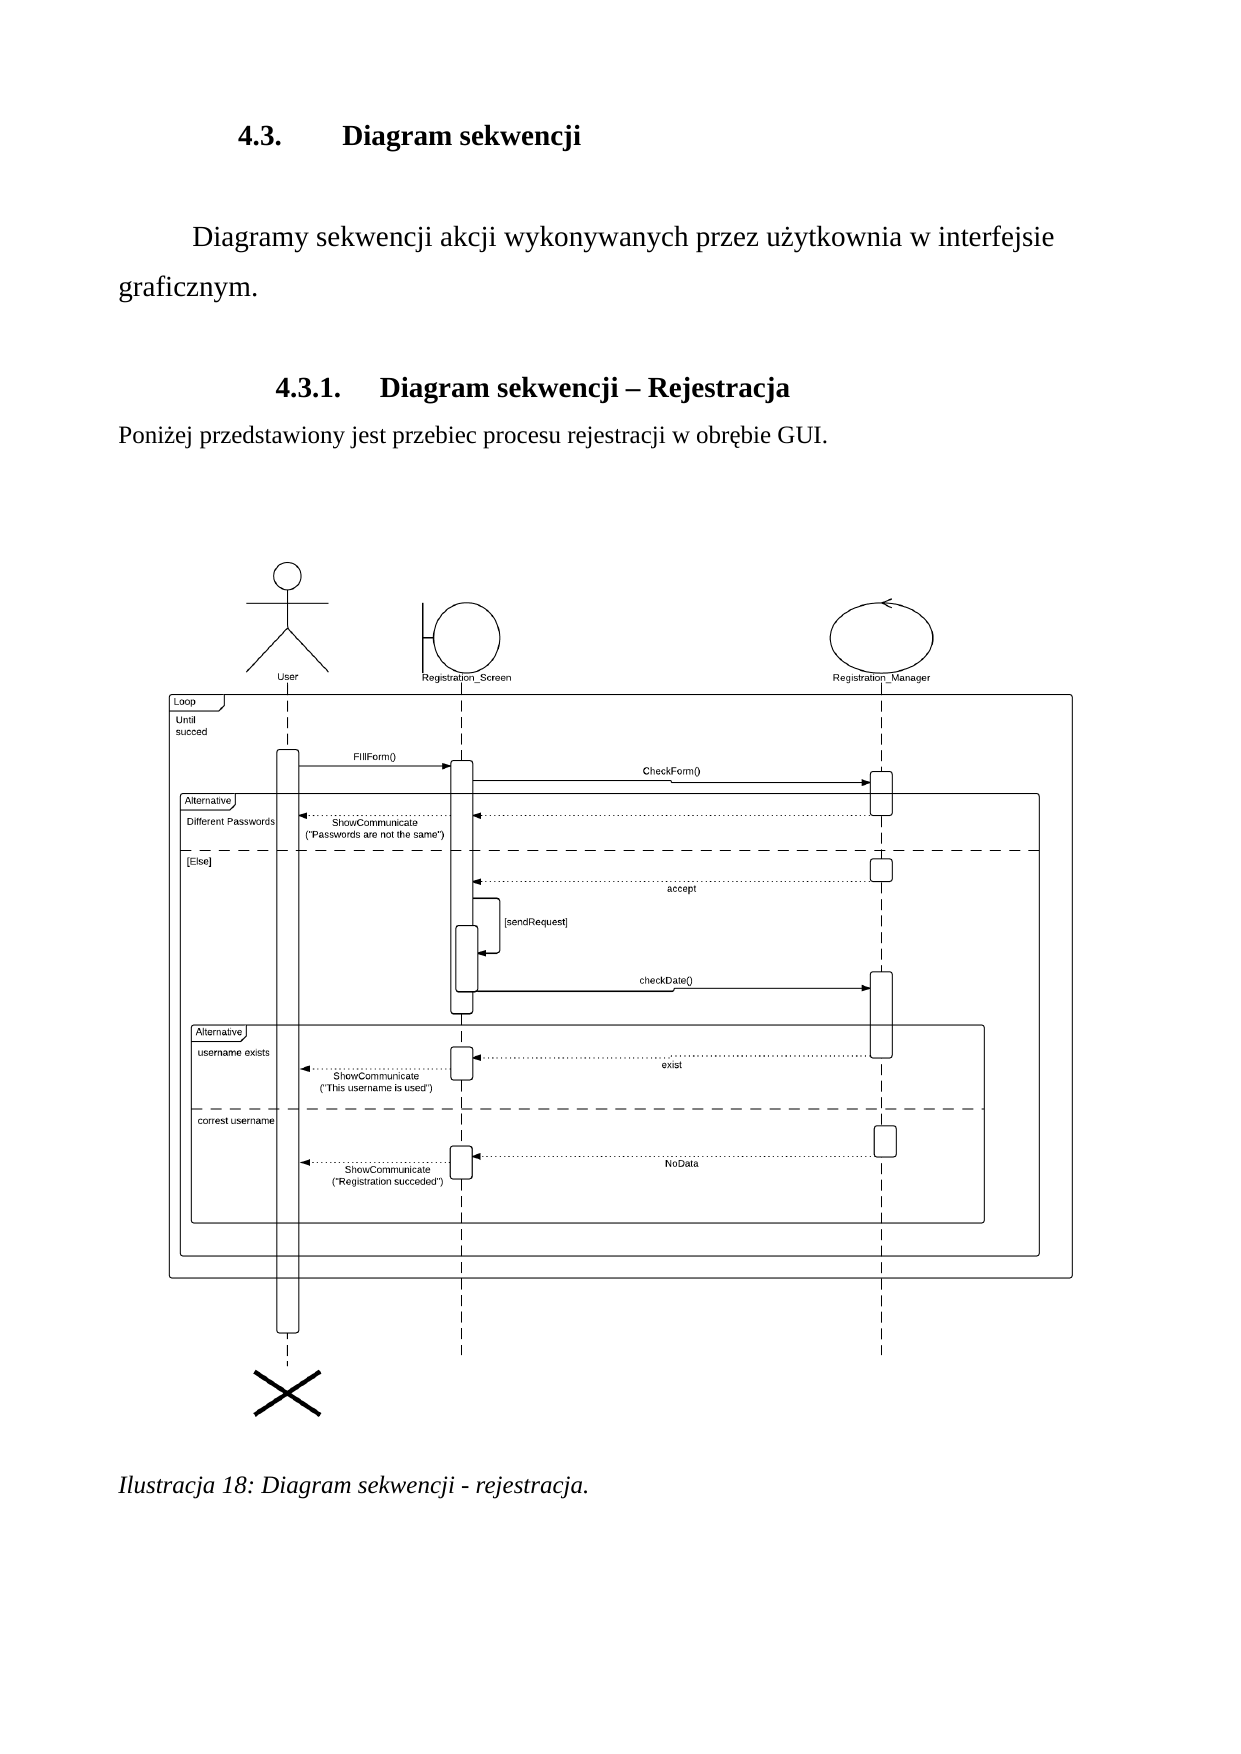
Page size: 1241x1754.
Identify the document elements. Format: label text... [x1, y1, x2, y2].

text Poniżej przedstawiony jest przebiec procesu rejestracji w obrębie GUI. [118, 420, 1122, 449]
text Ilustracja 18: Diagram sekwencji - rejestracja. [118, 1470, 1122, 1499]
text Diagramy sekwencji akcji wykonywanych przez użytkownia w interfejsie graficznym. [118, 219, 1122, 303]
picture [118, 518, 1123, 1470]
list Diagram sekwencji – Rejestracja [268, 370, 1122, 403]
list Diagram sekwencji [231, 118, 1122, 152]
